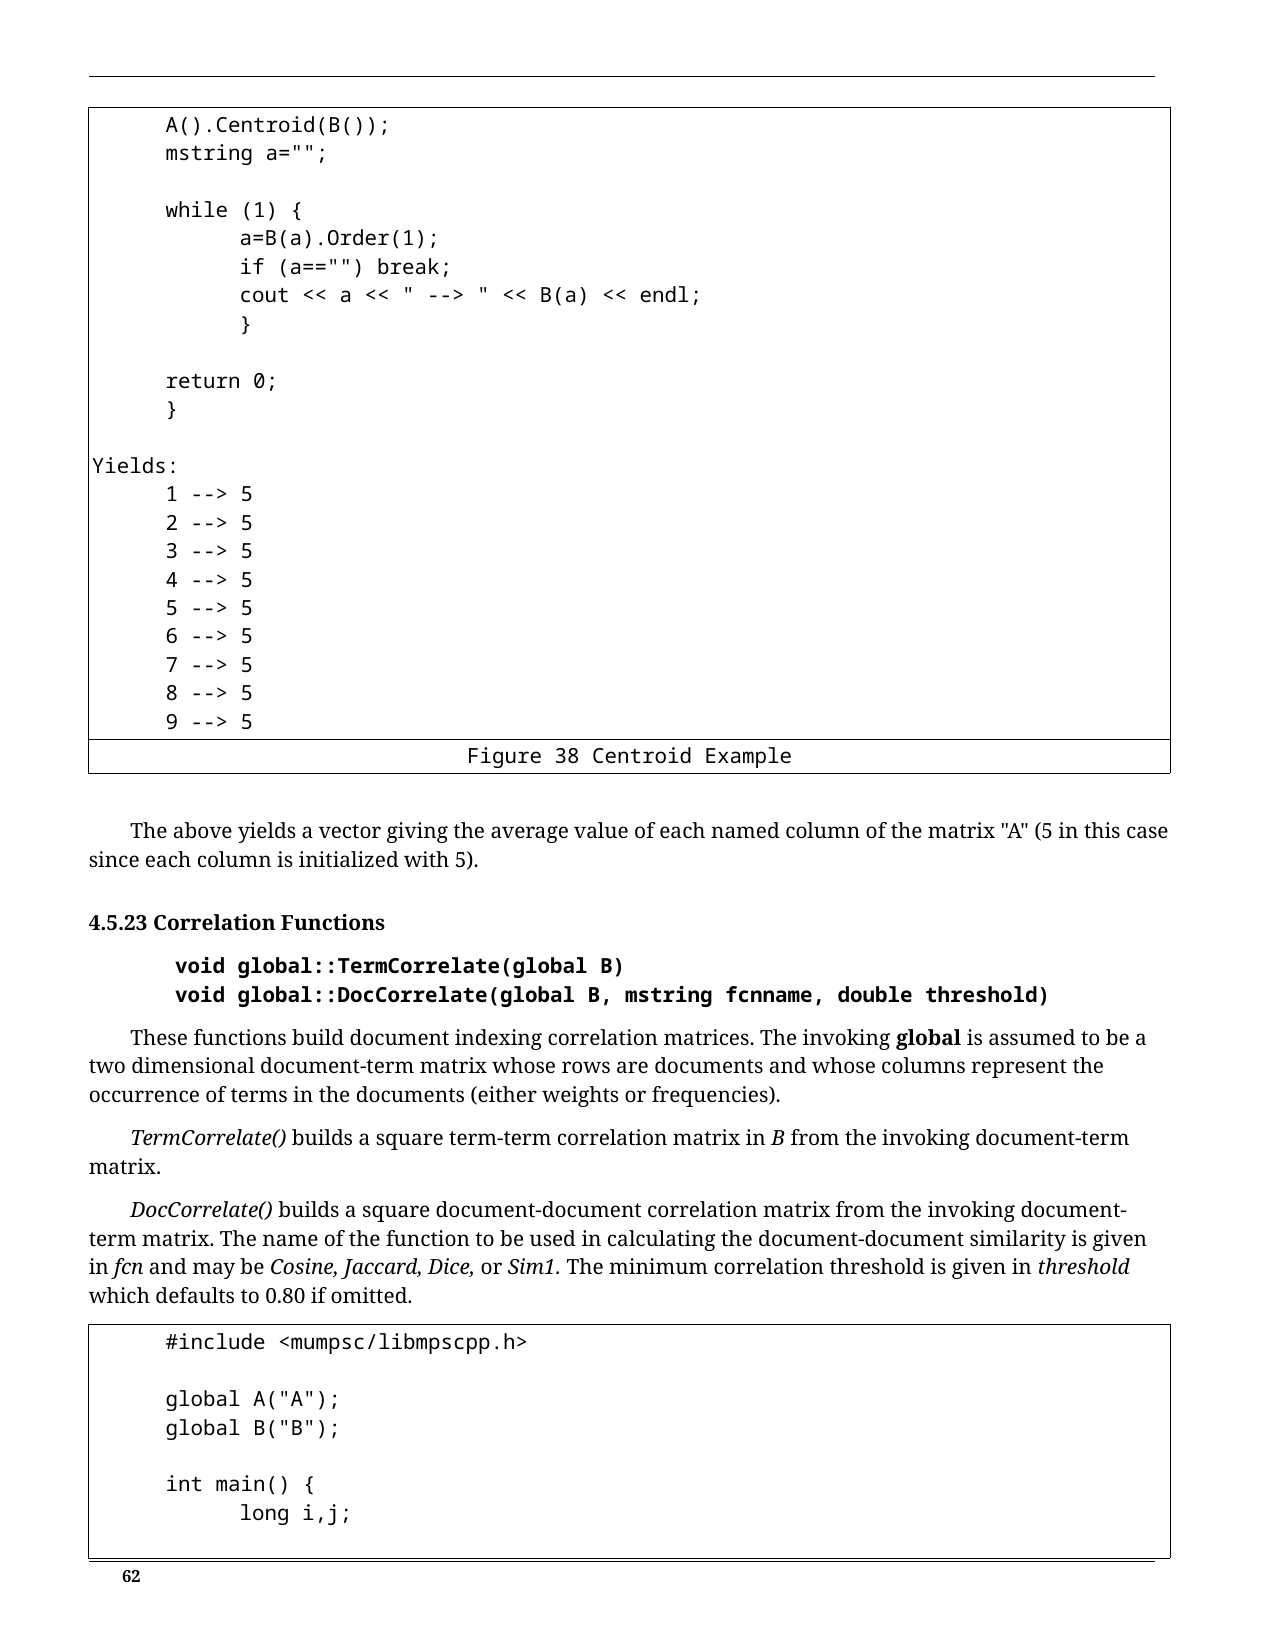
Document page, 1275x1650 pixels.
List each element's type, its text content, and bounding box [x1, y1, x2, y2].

subtitle Correlation Functions [88, 908, 1170, 936]
table_cell Figure 38 Centroid Example [89, 740, 1170, 773]
table_header A().Centroid(B()); mstring a=""; while (1) { a=B(a).Order(1); if (a=="") break; cout << a << " --> " << B(a) << endl; } return 0; } Yields: 1 --> 5 2 --> 5 3 --> 5 4 --> 5 5 --> 5 6 --> 5 7 --> 5 8 --> 5 9 --> 5 [89, 108, 1170, 738]
text These functions build document indexing correlation matrices. The invoking global is assumed to be a two dimensional document-term matrix whose rows are documents and whose columns represent the occurrence of terms in the documents (either weights or frequencies). [88, 1023, 1170, 1108]
text void global::TermCorrelate(global B) [162, 951, 1170, 980]
table_header #include <mumpsc/libmpscpp.h> global A("A"); global B("B"); int main() { long i,j; [89, 1325, 1170, 1558]
text The above yields a vector giving the average value of each named column of the matrix "A" (5 in this case since each column is initialized with 5). [88, 817, 1170, 873]
text DocCorrelate() builds a square document-document correlation matrix from the invoking document-term matrix. The name of the function to be used in calculating the document-document similarity is given in fcn and may be Cosine, Jaccard, Dice, or Sim1. The minimum correlation threshold is given in threshold which defaults to 0.80 if omitted. [88, 1195, 1170, 1309]
text void global::DocCorrelate(global B, mstring fcnname, double threshold) [162, 980, 1170, 1008]
text TermCorrelate() builds a square term-term correlation matrix in B from the invoking document-term matrix. [88, 1123, 1170, 1180]
